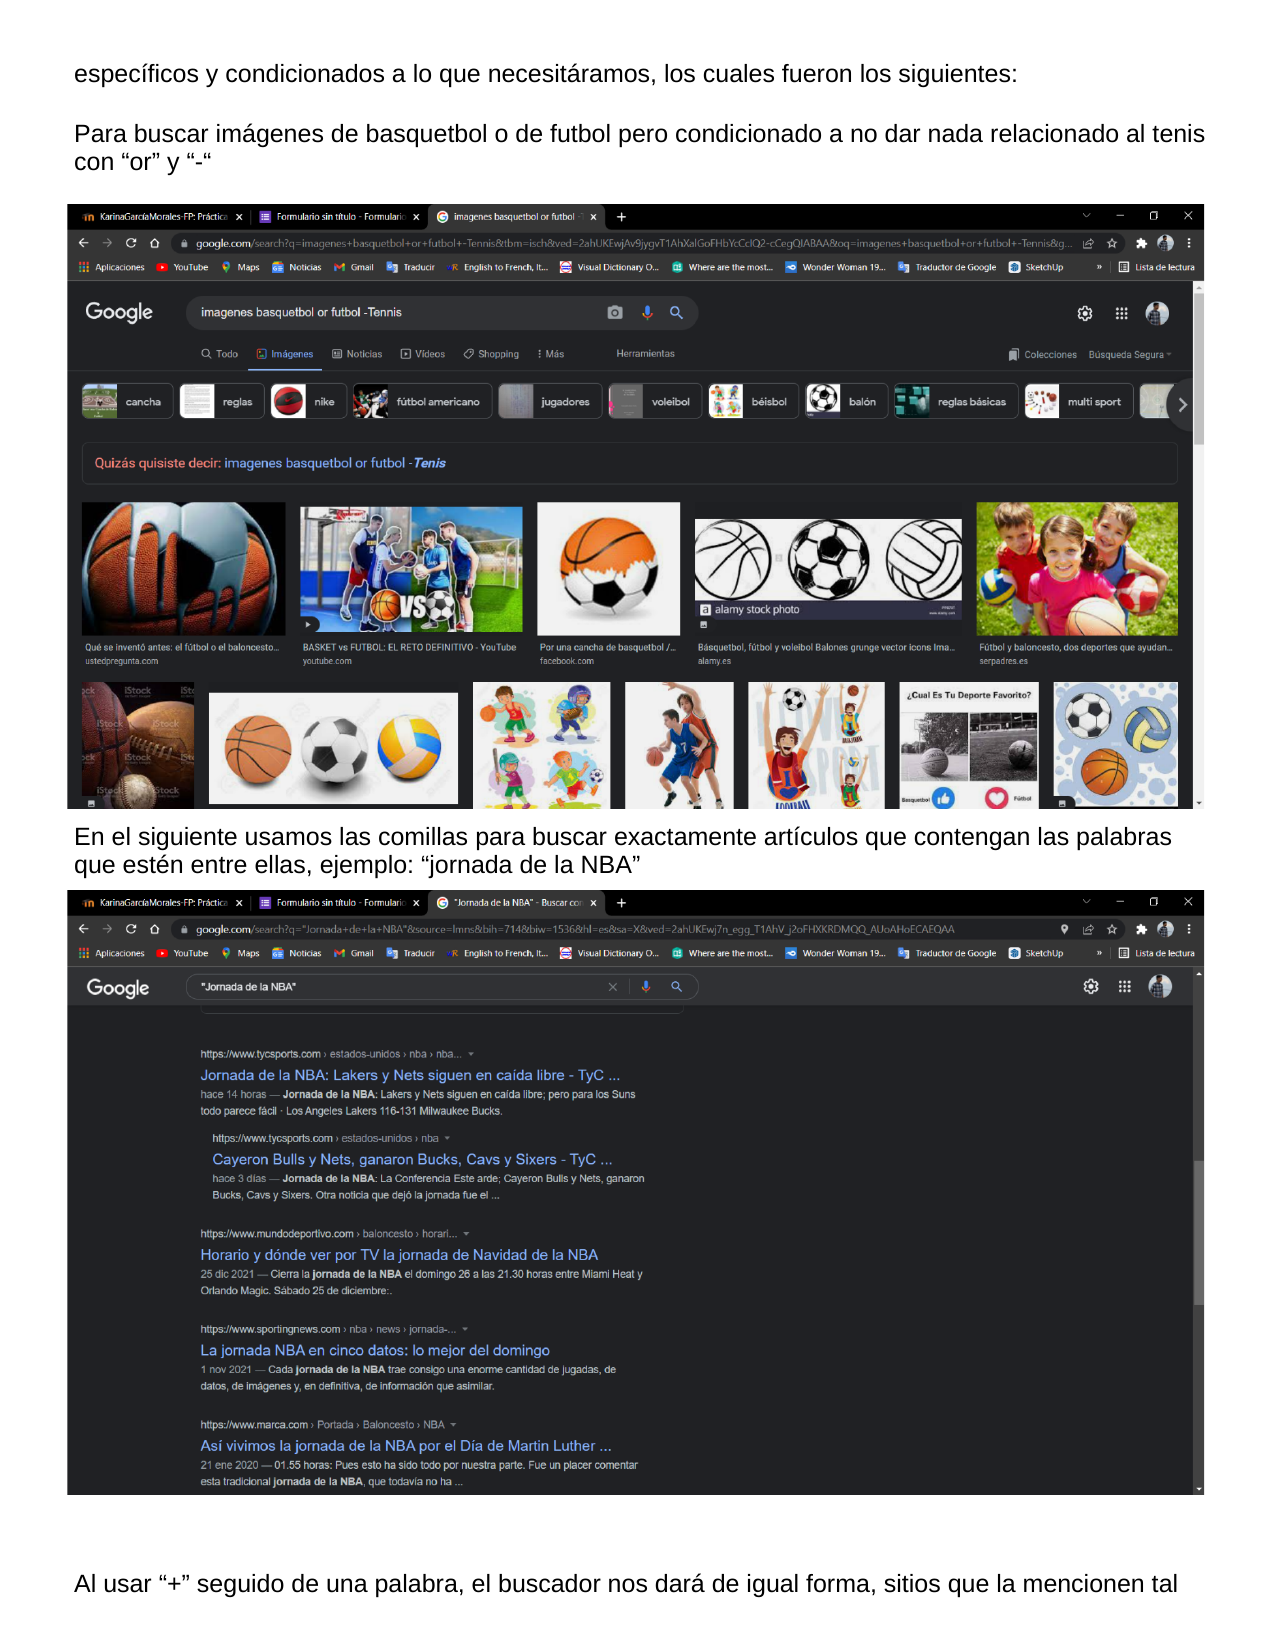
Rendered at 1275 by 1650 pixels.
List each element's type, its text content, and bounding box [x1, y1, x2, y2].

text En el siguiente usamos las comillas para buscar exactamente artículos que contengan las palabras que estén entre ellas, ejemplo: “jornada de la NBA” [74, 821, 1211, 879]
text Para buscar imágenes de basquetbol o de futbol pero condicionado a no dar nada relacionado al tenis con “or” y “-“ [74, 118, 1211, 176]
text específicos y condicionados a lo que necesitáramos, los cuales fueron los siguientes: [74, 59, 1211, 88]
text Al usar “+” seguido de una palabra, el buscador nos dará de igual forma, sitios que la mencionen tal [74, 1569, 1211, 1598]
